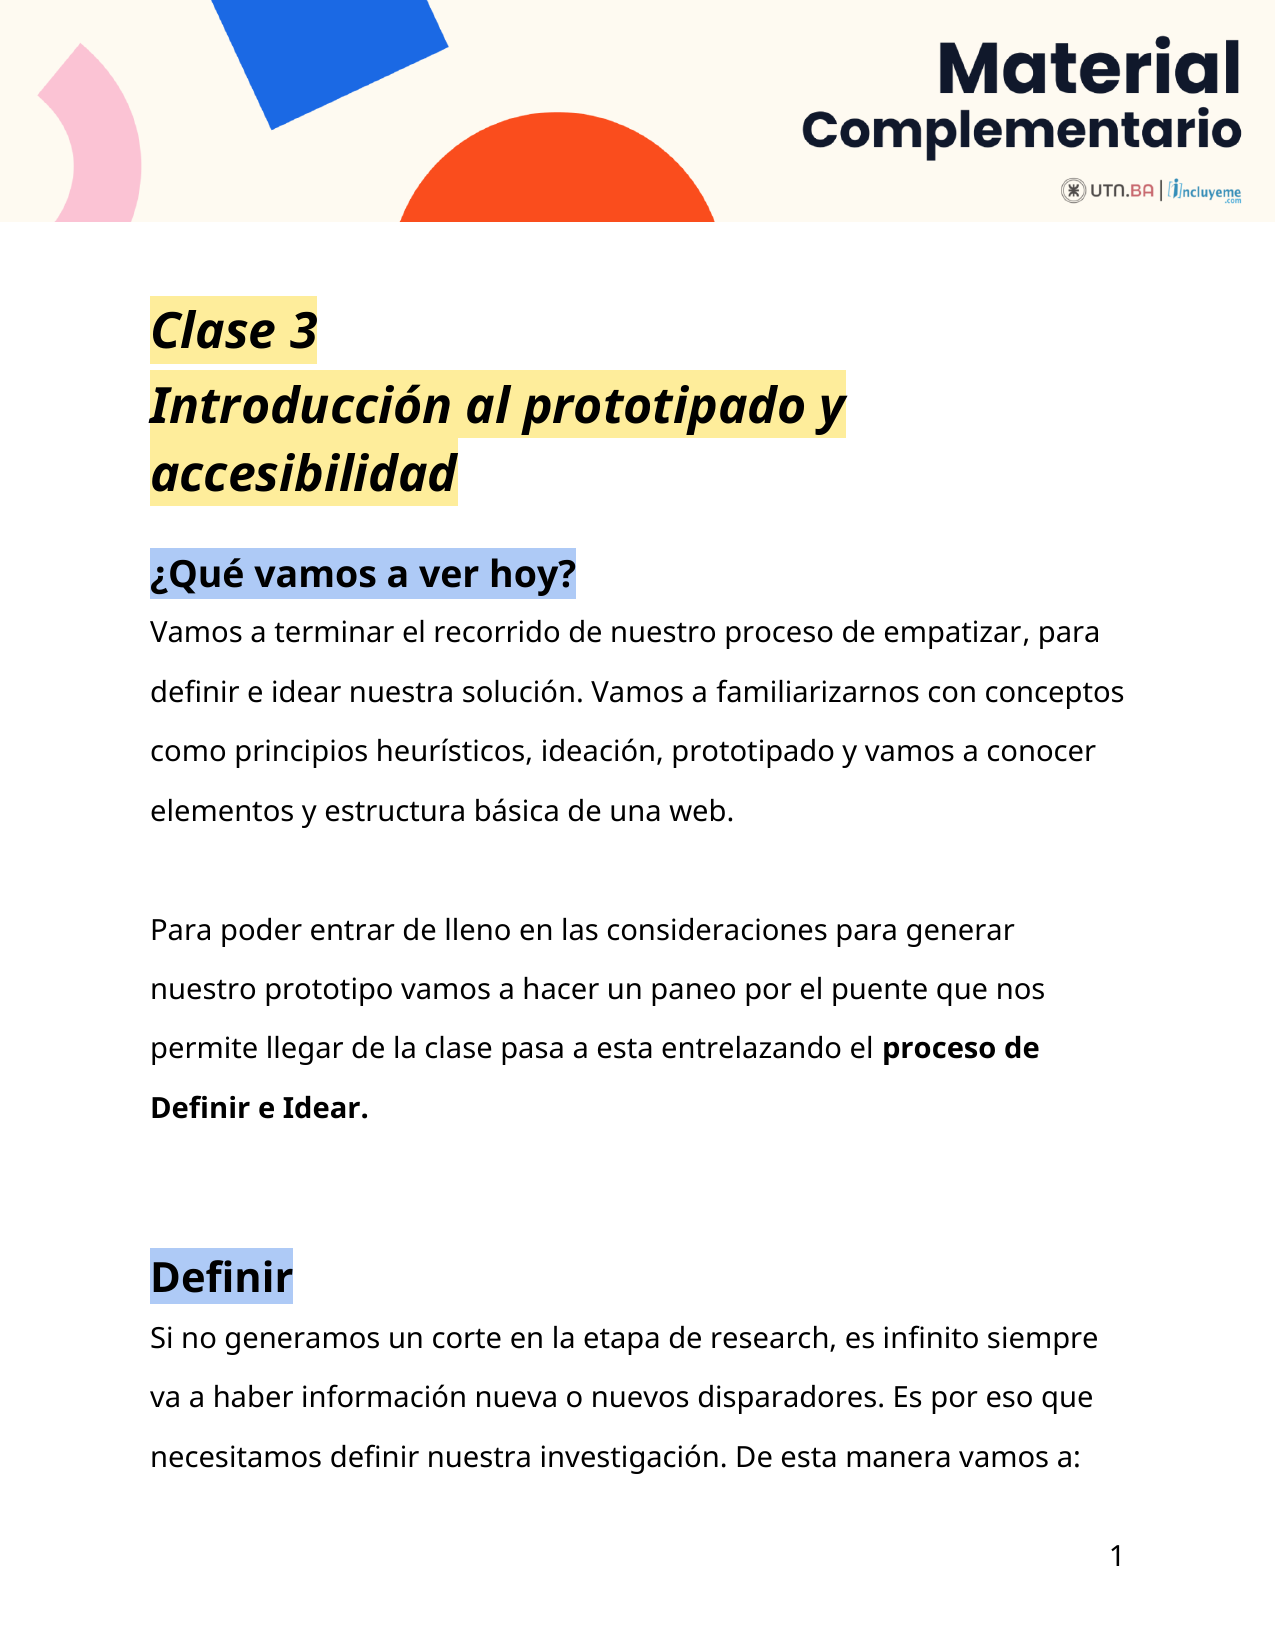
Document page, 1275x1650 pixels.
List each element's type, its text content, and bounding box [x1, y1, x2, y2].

subtitle Definir [293, 1248, 1125, 1304]
subtitle ¿Qué vamos a ver hoy? [150, 548, 1125, 599]
text Si no generamos un corte en la etapa de research, es infinito siempre va a haber información nueva o nuevos disparadores. Es por eso que necesitamos definir nuestra investigación. De esta manera vamos a: [150, 1317, 1125, 1476]
text Vamos a terminar el recorrido de nuestro proceso de empatizar, para definir e idear nuestra solución. Vamos a familiarizarnos con conceptos como principios heurísticos, ideación, prototipado y vamos a conocer elementos y estructura básica de una web. [150, 611, 1125, 829]
picture [0, 0, 1275, 222]
title Clase 3 [317, 296, 1125, 364]
title Clase 3 [150, 296, 290, 364]
title Introducción al prototipado y accesibilidad [458, 370, 1125, 506]
text Para poder entrar de lleno en las consideraciones para generar nuestro prototipo vamos a hacer un paneo por el puente que nos permite llegar de la clase pasa a esta entrelazando el proceso de Definir e Idear. [150, 909, 1125, 1127]
